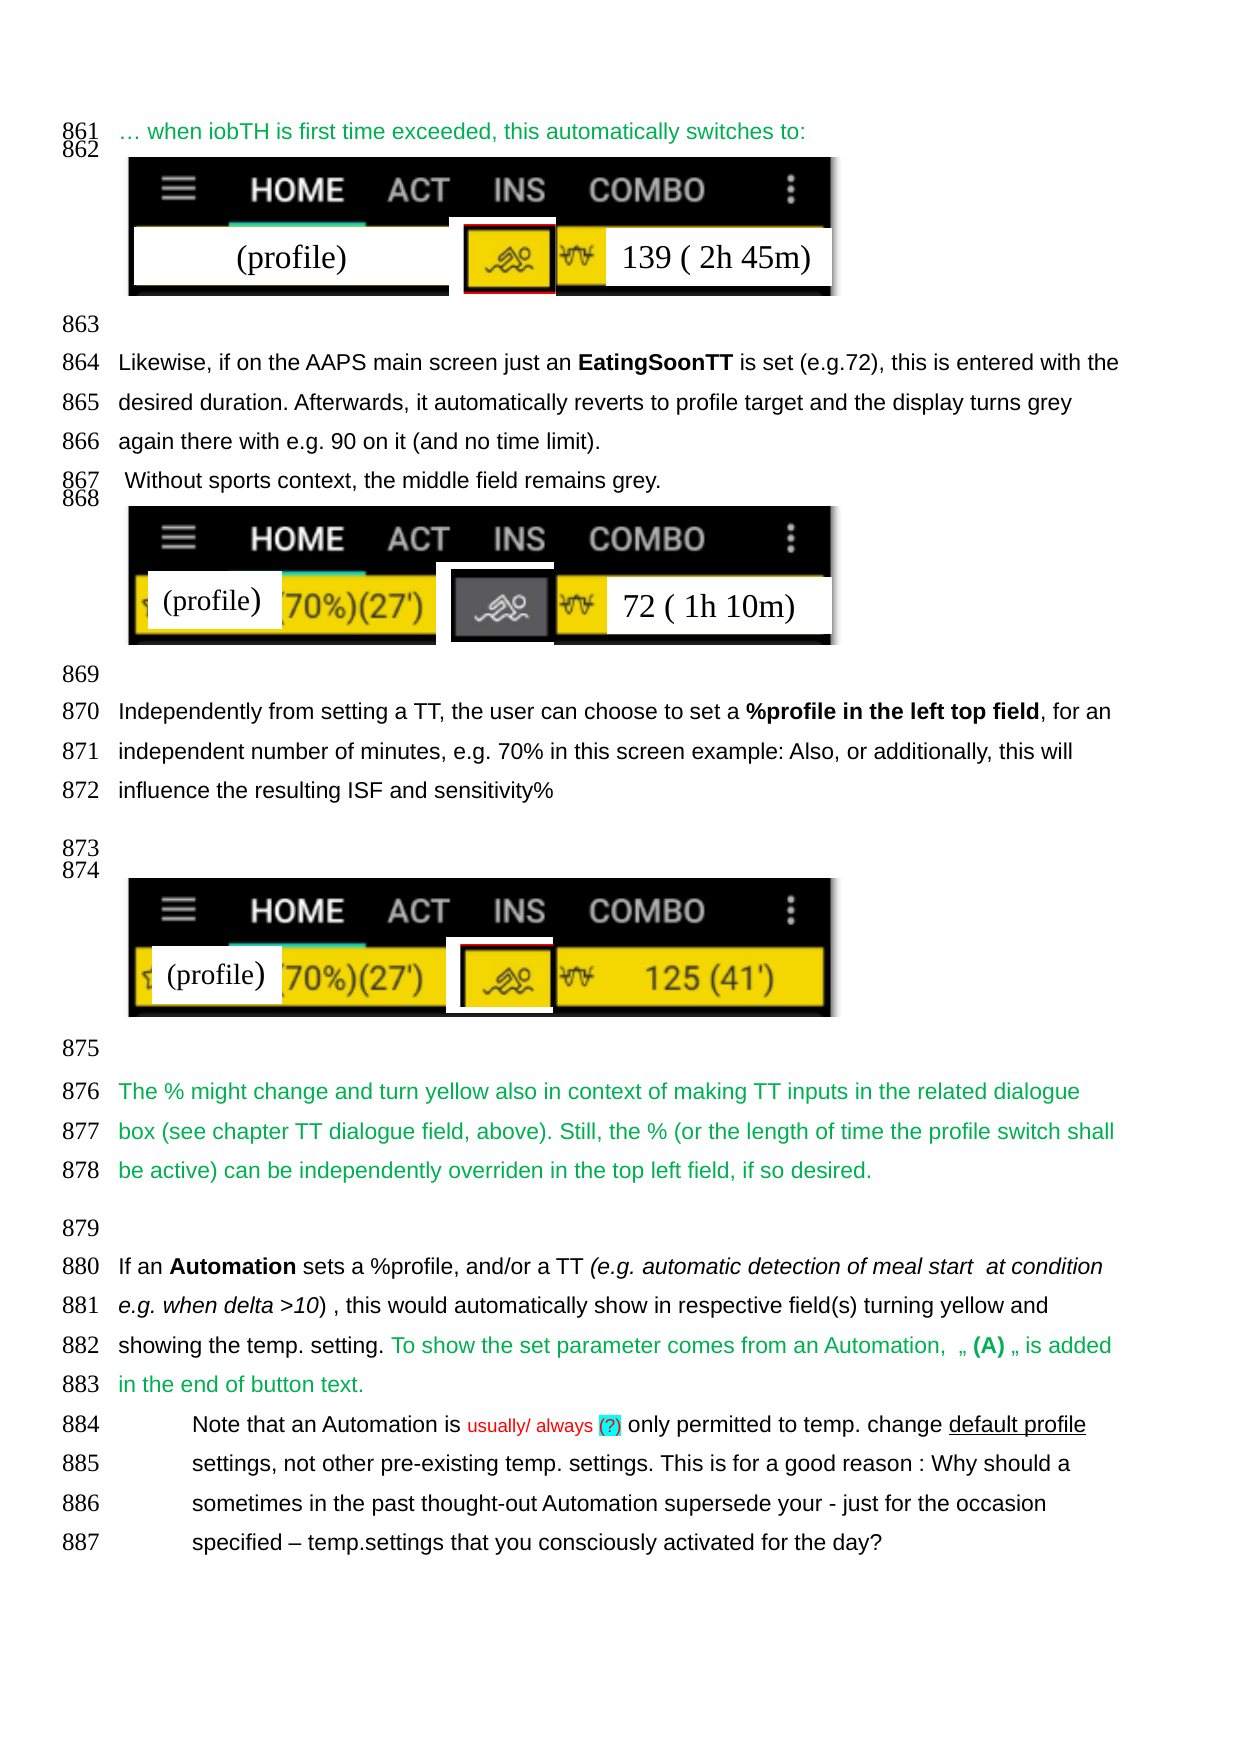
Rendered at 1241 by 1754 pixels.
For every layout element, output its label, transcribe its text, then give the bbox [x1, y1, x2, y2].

text (profile)) [167, 953, 267, 996]
text (profile)) [163, 579, 267, 622]
text If an Automation sets a %profile, and/or a TT (e.g. automatic detection of meal start at condition e.g. when delta >10) , this would automatically show in respective field(s) turning yellow and showing the temp. setting. To show the set parameter comes from an Automation, „ (A) „ is added in the end of button text. [118, 1253, 1122, 1398]
text Note that an Automation is usually/ always (?) only permitted to temp. change default profile settings, not other pre-existing temp. settings. This is for a good reason : Why should a sometimes in the past thought-out Automation supersede your - just for the occasion specified – temp.settings that you consciously activated for the day? [192, 1411, 1122, 1556]
list Independently from setting a TT, the user can choose to set a %profile in the left top field, for an independent number of minutes, e.g. 70% in this screen example: Also, or additionally, this will influence the resulting ISF and sensitivity% [118, 698, 1122, 803]
list The % might change and turn yellow also in context of making TT inputs in the related dialogue box (see chapter TT dialogue field, above). Still, the % (or the length of time the profile switch shall be active) can be independently overriden in the top left field, if so desired. [118, 1078, 1122, 1184]
text Without sports context, the middle field remains grey. [118, 467, 1122, 494]
text … when iobTH is first time exceeded, this automatically switches to: [118, 118, 1122, 144]
text Likewise, if on the AAPS main screen just an EatingSoonTT is set (e.g.72), this is entered with the desired duration. Afterwards, it automatically reverts to profile target and the display turns grey again there with e.g. 90 on it (and no time limit). [118, 349, 1122, 454]
text (profile) [149, 237, 434, 275]
text 72 ( 1h 10m) [622, 586, 817, 624]
text 139 ( 2h 45m) [621, 238, 817, 276]
